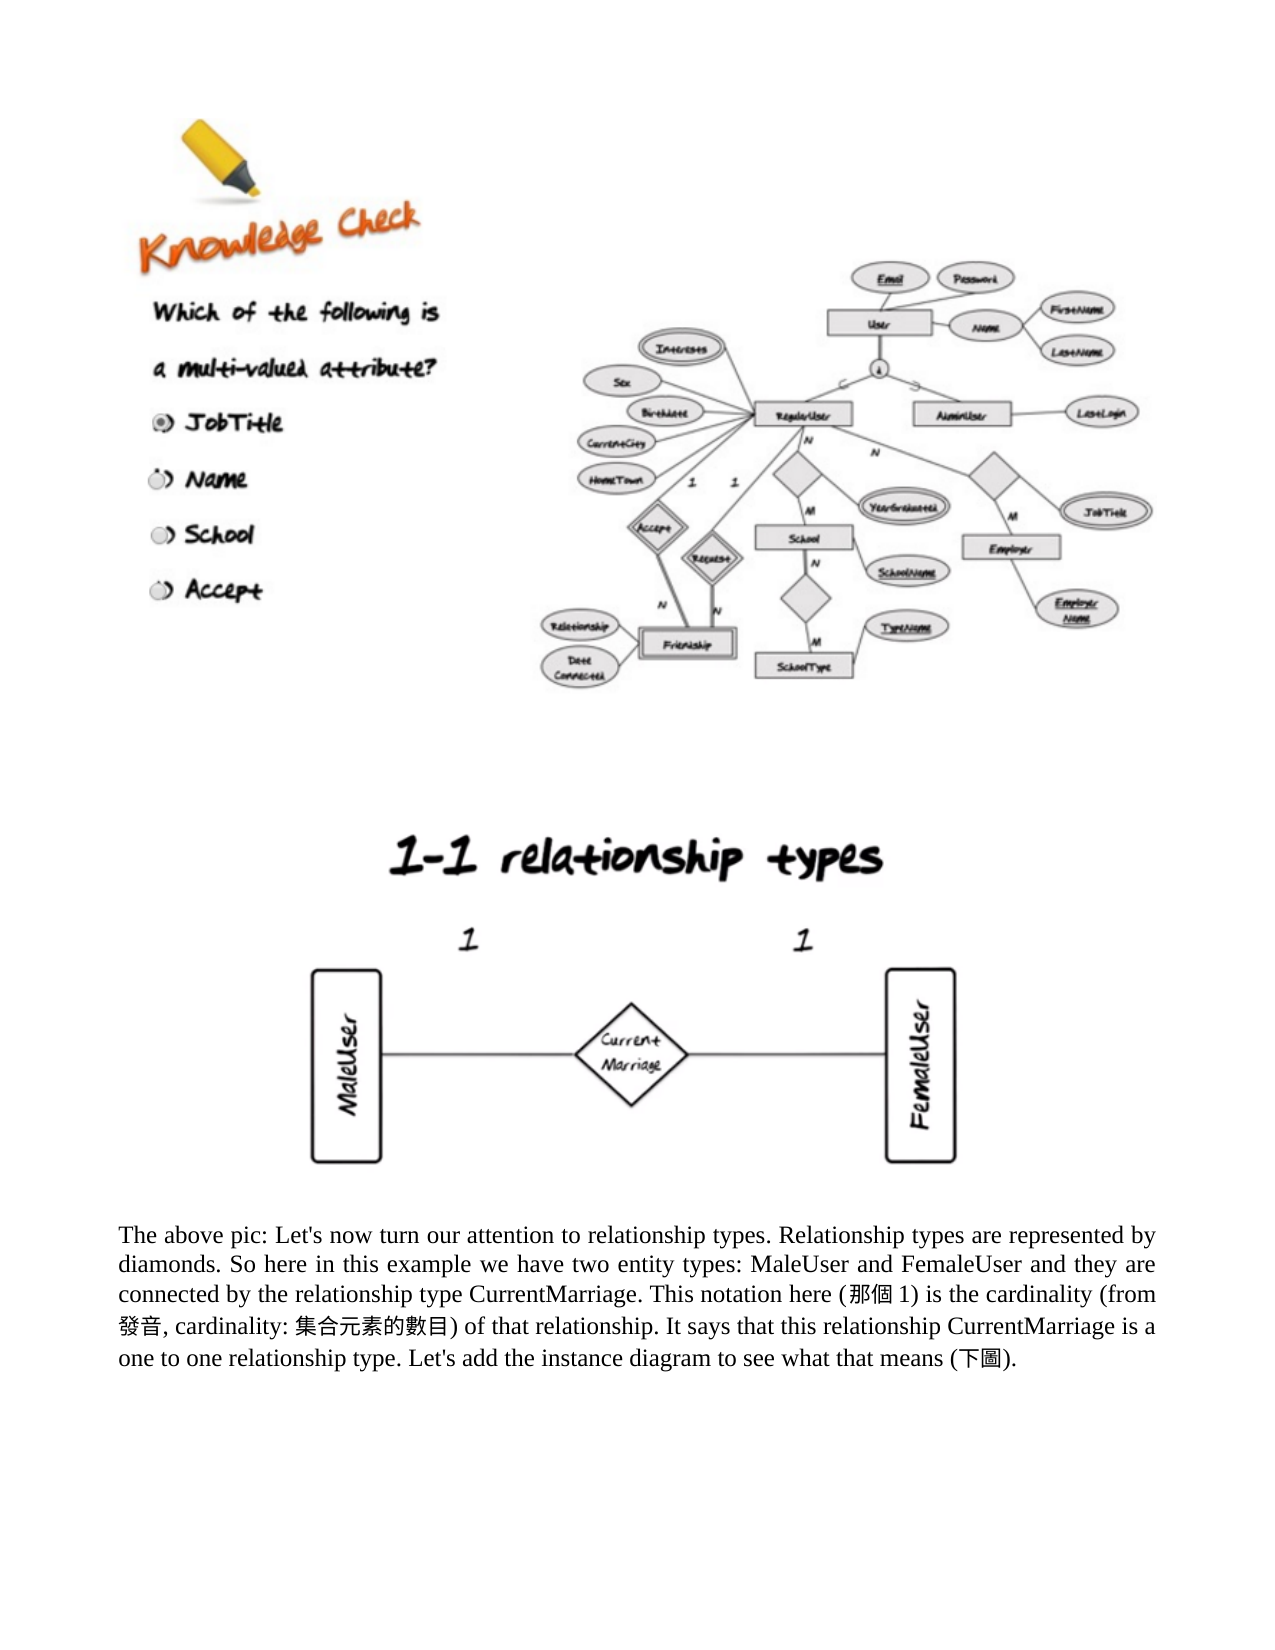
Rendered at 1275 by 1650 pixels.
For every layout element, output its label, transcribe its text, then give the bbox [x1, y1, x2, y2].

picture [118, 809, 1157, 1192]
text The above pic: Let's now turn our attention to relationship types. Relationship types are represented by diamonds. So here in this example we have two entity types: MaleUser and FemaleUser and they are connected by the relationship type CurrentMarriage. This notation here (那個1) is the cardinality (from 發音, cardinality: 集合元素的數目) of that relationship. It says that this relationship CurrentMarriage is a one to one relationship type. Let's add the instance diagram to see what that means (下圖). [118, 1220, 1157, 1372]
picture [118, 118, 1157, 695]
